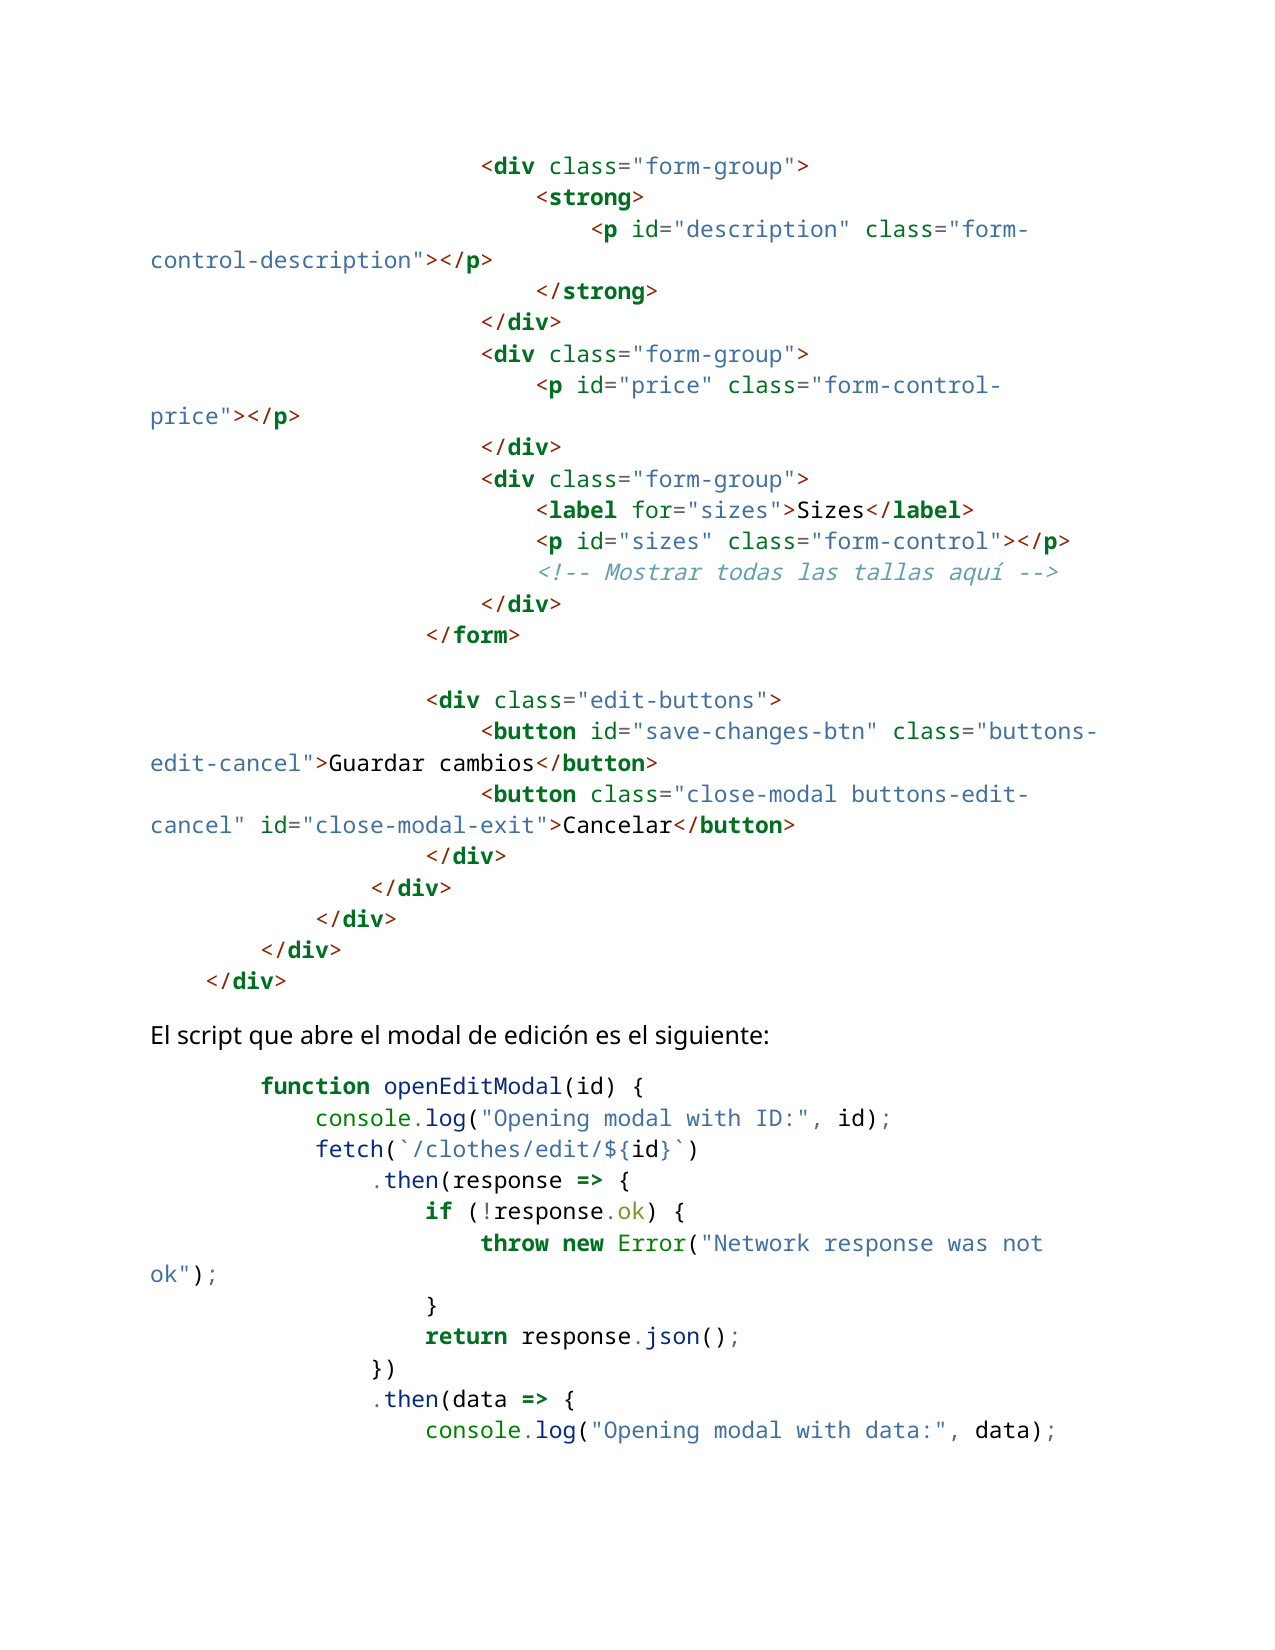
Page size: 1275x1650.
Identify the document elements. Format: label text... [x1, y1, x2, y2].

text function openEditModal(id) { console.log("Opening modal with ID:", id); fetch(`/clothes/edit/${id}`) .then(response => { if (!response.ok) { throw new Error("Network response was not ok"); } return response.json(); }) .then(data => { console.log("Opening modal with data:", data); [150, 1070, 1125, 1476]
text El script que abre el modal de edición es el siguiente: [150, 1017, 1125, 1051]
text <div class="form-group"> <strong> <p id="description" class="form-control-description"></p> </strong> </div> <div class="form-group"> <p id="price" class="form-control-price"></p> </div> <div class="form-group"> <label for="sizes">Sizes</label> <p id="sizes" class="form-control"></p> <!-- Mostrar todas las tallas aquí --> </div> </form> <div class="edit-buttons"> <button id="save-changes-btn" class="buttons-edit-cancel">Guardar cambios</button> <button class="close-modal buttons-edit-cancel" id="close-modal-exit">Cancelar</button> </div> </div> </div> </div> </div> [150, 150, 1125, 997]
